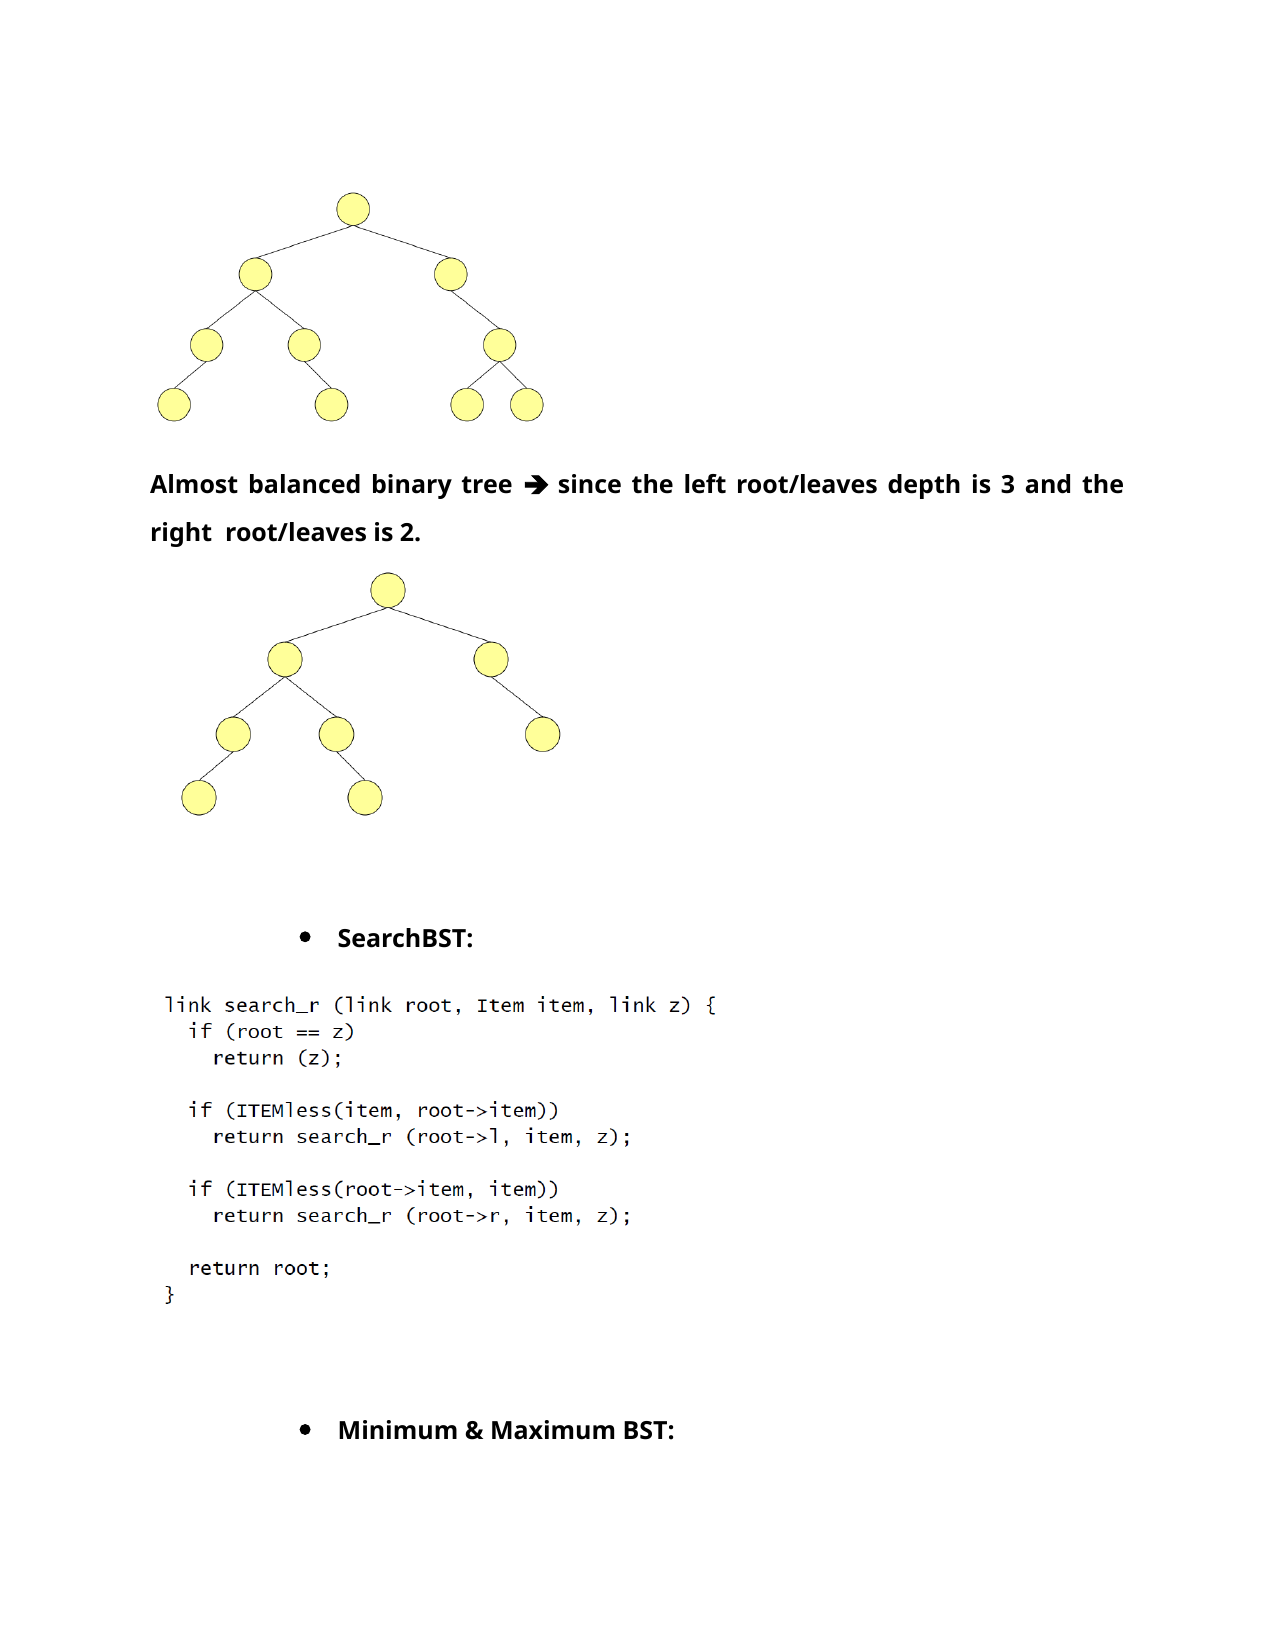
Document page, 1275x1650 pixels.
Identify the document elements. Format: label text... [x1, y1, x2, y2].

subtitle Almost balanced binary tree  since the left root/leaves depth is 3 and the right root/leaves is 2. [150, 467, 1125, 552]
subtitle Minimum & Maximum BST: [300, 1413, 1125, 1447]
subtitle SearchBST: [300, 920, 1125, 954]
